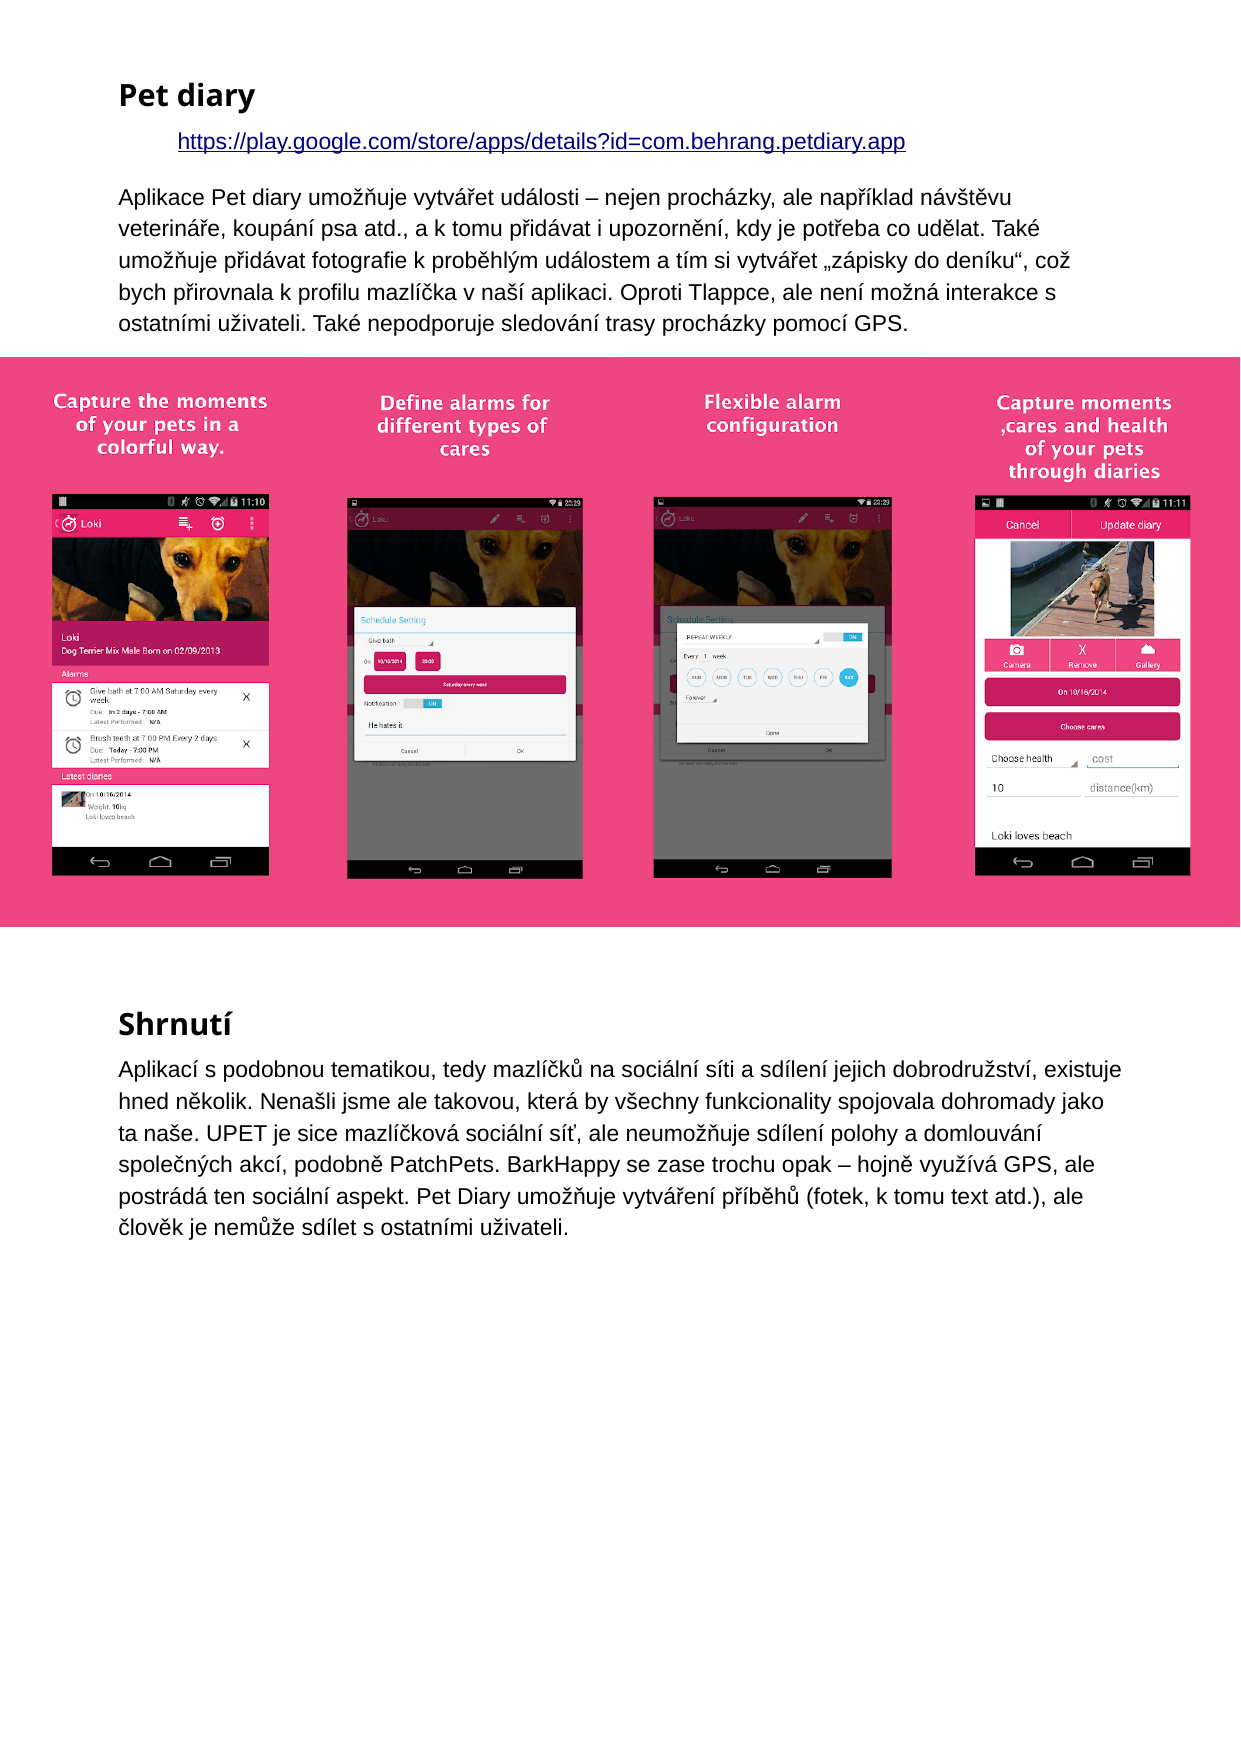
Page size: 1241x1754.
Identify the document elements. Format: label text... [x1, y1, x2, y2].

text Aplikací s podobnou tematikou, tedy mazlíčků na sociální síti a sdílení jejich dobrodružství, existuje hned několik. Nenašli jsme ale takovou, která by všechny funkcionality spojovala dohromady jako ta naše. UPET je sice mazlíčková sociální síť, ale neumožňuje sdílení polohy a domlouvání společných akcí, podobně PatchPets. BarkHappy se zase trochu opak – hojně využívá GPS, ale postrádá ten sociální aspekt. Pet Diary umožňuje vytváření příběhů (fotek, k tomu text atd.), ale člověk je nemůže sdílet s ostatními uživateli. [118, 1056, 1122, 1241]
subtitle Shrnutí [118, 1002, 1122, 1044]
text Aplikace Pet diary umožňuje vytvářet události – nejen procházky, ale například návštěvu veterináře, koupání psa atd., a k tomu přidávat i upozornění, kdy je potřeba co udělat. Také umožňuje přidávat fotografie k proběhlým událostem a tím si vytvářet „zápisky do deníku“, což bych přirovnala k profilu mazlíčka v naší aplikaci. Oproti Tlappce, ale není možná interakce s ostatními uživateli. Také nepodporuje sledování trasy procházky pomocí GPS. [118, 184, 1122, 357]
picture [0, 357, 1241, 927]
text https://play.google.com/store/apps/details?id=com.behrang.petdiary.app [177, 128, 1063, 154]
subtitle Pet diary [118, 74, 1122, 115]
